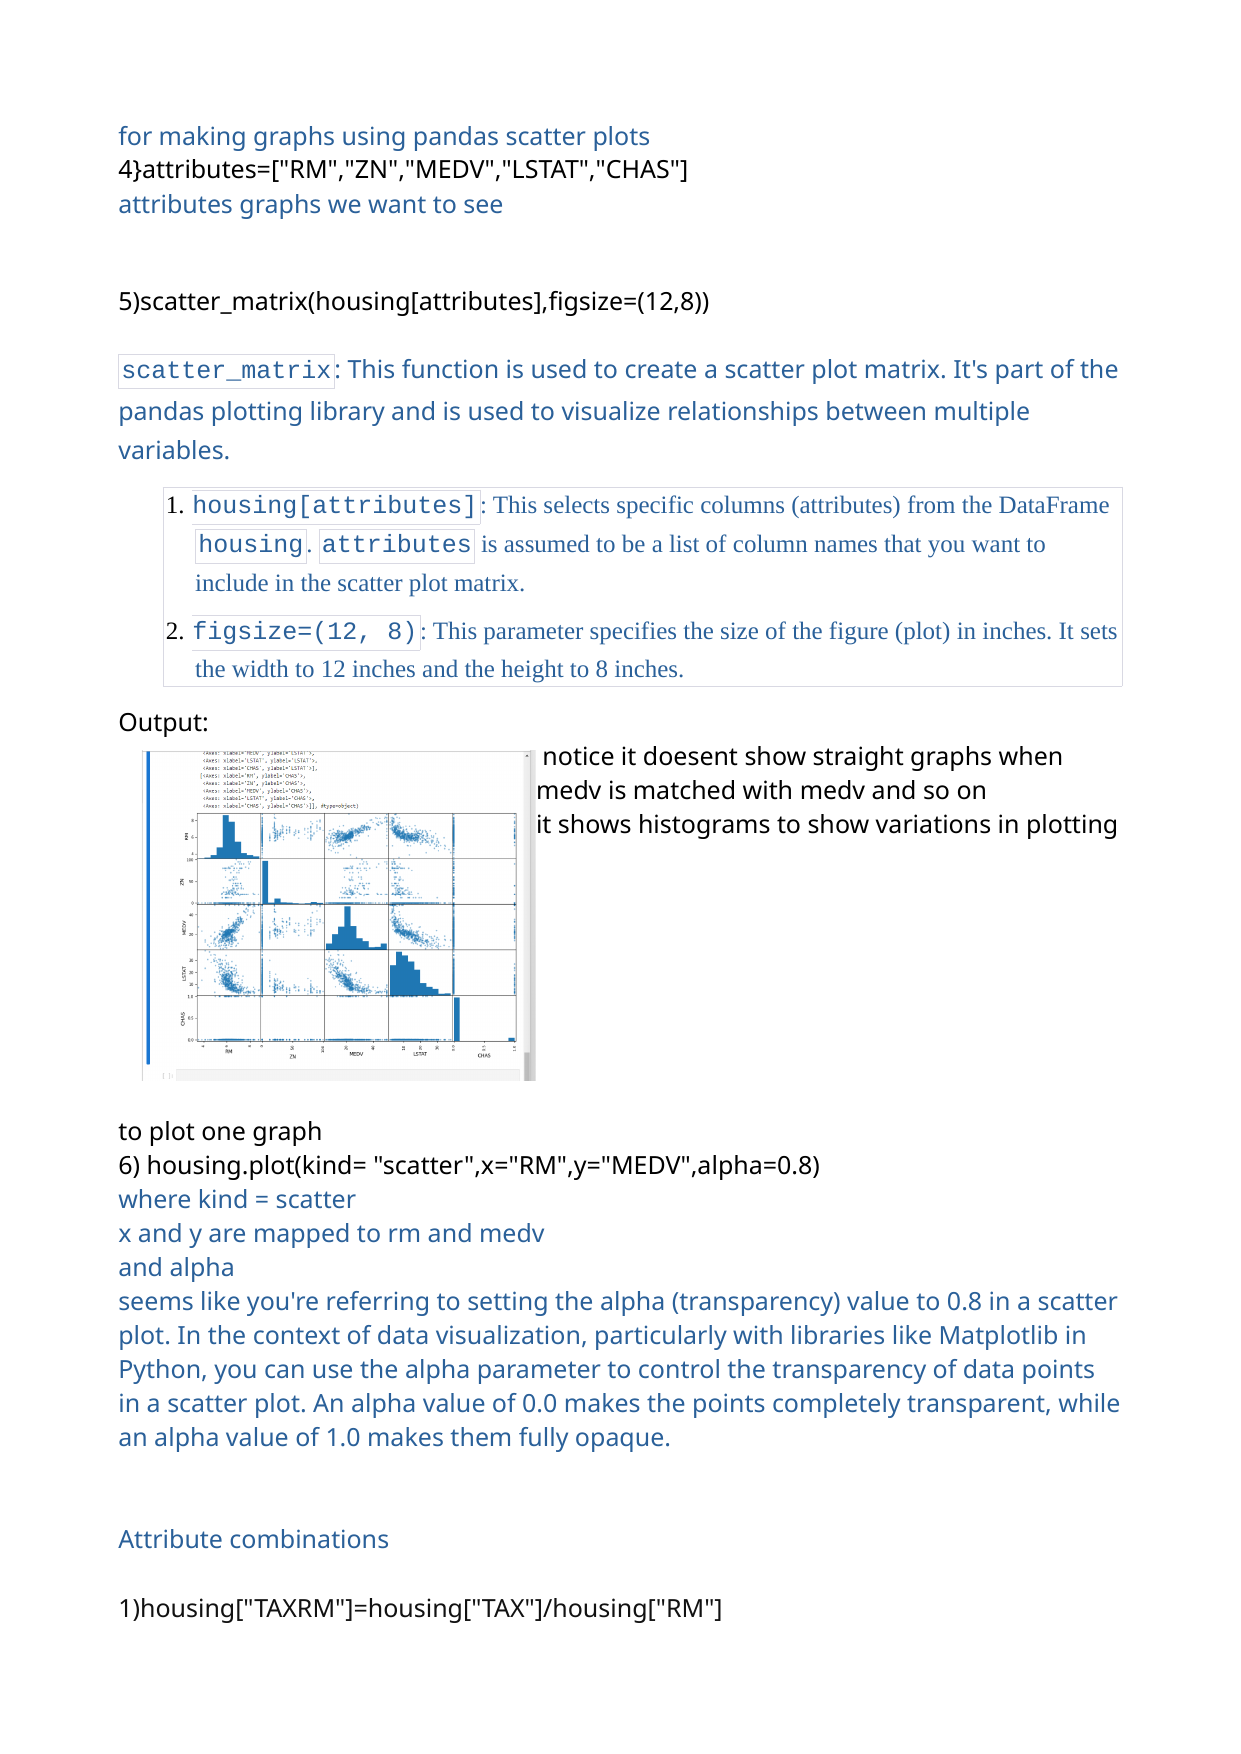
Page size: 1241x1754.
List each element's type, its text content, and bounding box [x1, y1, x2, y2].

text Attribute combinations [118, 1522, 1122, 1556]
text 6) housing.plot(kind= "scatter",x="RM",y="MEDV",alpha=0.8) [118, 1147, 1122, 1181]
text seems like you're referring to setting the alpha (transparency) value to 0.8 in a scatter plot. In the context of data visualization, particularly with libraries like Matplotlib in Python, you can use the alpha parameter to control the transparency of data points in a scatter plot. An alpha value of 0.0 makes the points completely transparent, while an alpha value of 1.0 makes them fully opaque. [118, 1284, 1122, 1454]
text attributes graphs we want to see [118, 186, 1122, 249]
text where kind = scatter [118, 1181, 1122, 1216]
list housing[attributes]: This selects specific columns (attributes) from the DataFrame housing. attributes is assumed to be a list of column names that you want to include in the scatter plot matrix. [164, 488, 1122, 596]
text 4}attributes=["RM","ZN","MEDV","LSTAT","CHAS"] [118, 152, 1122, 186]
text 1)housing["TAXRM"]=housing["TAX"]/housing["RM"] [118, 1590, 1122, 1624]
text scatter_matrix: This function is used to create a scatter plot matrix. It's part of the pandas plotting library and is used to visualize relationships between multiple variables. [118, 351, 1122, 467]
text to plot one graph [118, 1113, 1122, 1147]
text for making graphs using pandas scatter plots [118, 118, 1122, 152]
text notice it doesent show straight graphs when medv is matched with medv and so on [118, 739, 1122, 807]
list figsize=(12, 8): This parameter specifies the size of the figure (plot) in inches. It sets the width to 12 inches and the height to 8 inches. [164, 612, 1122, 686]
text x and y are mapped to rm and medv [118, 1216, 1122, 1249]
text and alpha [118, 1249, 1122, 1284]
text Output: [118, 704, 1122, 739]
text 5)scatter_matrix(housing[attributes],figsize=(12,8)) [118, 283, 1122, 317]
text it shows histograms to show variations in plotting [142, 807, 1122, 841]
